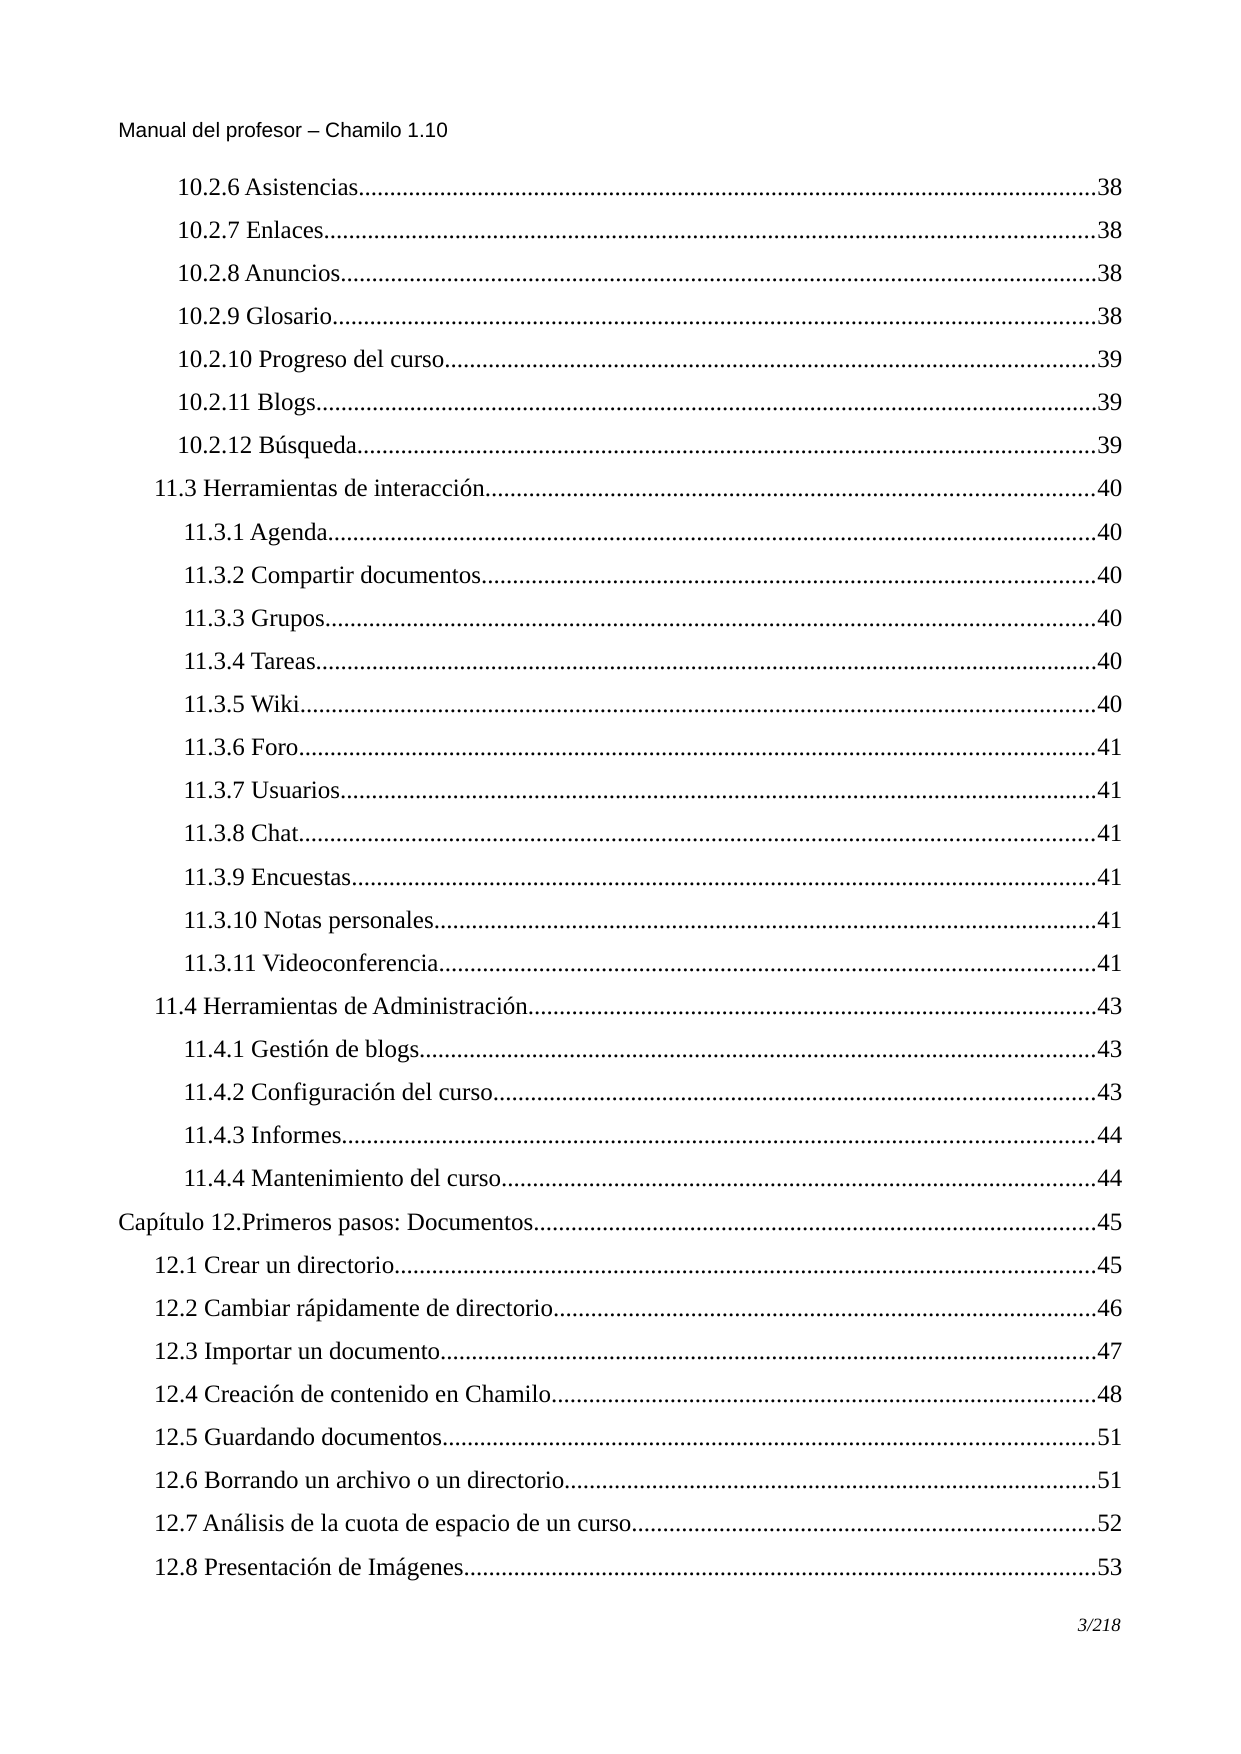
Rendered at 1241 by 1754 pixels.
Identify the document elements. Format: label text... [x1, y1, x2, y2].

text 12.5 Guardando documentos 51 [148, 1422, 1122, 1451]
text 11.3.9 Encuestas 41 [177, 862, 1122, 890]
text 10.2.7 Enlaces 38 [177, 215, 1122, 243]
text 11.3.10 Notas personales 41 [177, 905, 1122, 933]
text 11.4 Herramientas de Administración 43 [148, 991, 1122, 1020]
text 11.3.2 Compartir documentos 40 [177, 560, 1122, 588]
text 12.7 Análisis de la cuota de espacio de un curso 52 [148, 1508, 1122, 1537]
text 12.3 Importar un documento 47 [148, 1336, 1122, 1365]
text 12.1 Crear un directorio 45 [148, 1250, 1122, 1278]
text 12.6 Borrando un archivo o un directorio 51 [148, 1465, 1122, 1494]
text 11.3.7 Usuarios 41 [177, 775, 1122, 804]
text 11.4.2 Configuración del curso 43 [177, 1077, 1122, 1106]
text 11.3.11 Videoconferencia 41 [177, 948, 1122, 977]
text 10.2.9 Glosario 38 [177, 301, 1122, 330]
text 11.3.4 Tareas 40 [177, 646, 1122, 675]
text Capítulo 12.Primeros pasos: Documentos 45 [118, 1207, 1122, 1235]
text 11.3.1 Agenda 40 [177, 517, 1122, 545]
text 11.4.3 Informes 44 [177, 1120, 1122, 1149]
text 11.3.5 Wiki 40 [177, 689, 1122, 718]
text 12.4 Creación de contenido en Chamilo 48 [148, 1379, 1122, 1408]
text 11.3.6 Foro 41 [177, 732, 1122, 761]
text 10.2.10 Progreso del curso 39 [177, 344, 1122, 373]
text 10.2.12 Búsqueda 39 [177, 430, 1122, 459]
text 11.3 Herramientas de interacción 40 [148, 473, 1122, 502]
text 10.2.11 Blogs 39 [177, 387, 1122, 416]
text 11.4.1 Gestión de blogs 43 [177, 1034, 1122, 1063]
text 11.3.8 Chat 41 [177, 818, 1122, 847]
text 12.2 Cambiar rápidamente de directorio 46 [148, 1293, 1122, 1322]
text 12.8 Presentación de Imágenes 53 [148, 1552, 1122, 1580]
text 11.4.4 Mantenimiento del curso 44 [177, 1163, 1122, 1192]
text 11.3.3 Grupos 40 [177, 603, 1122, 632]
text 10.2.8 Anuncios 38 [177, 258, 1122, 287]
text 10.2.6 Asistencias 38 [177, 172, 1122, 200]
